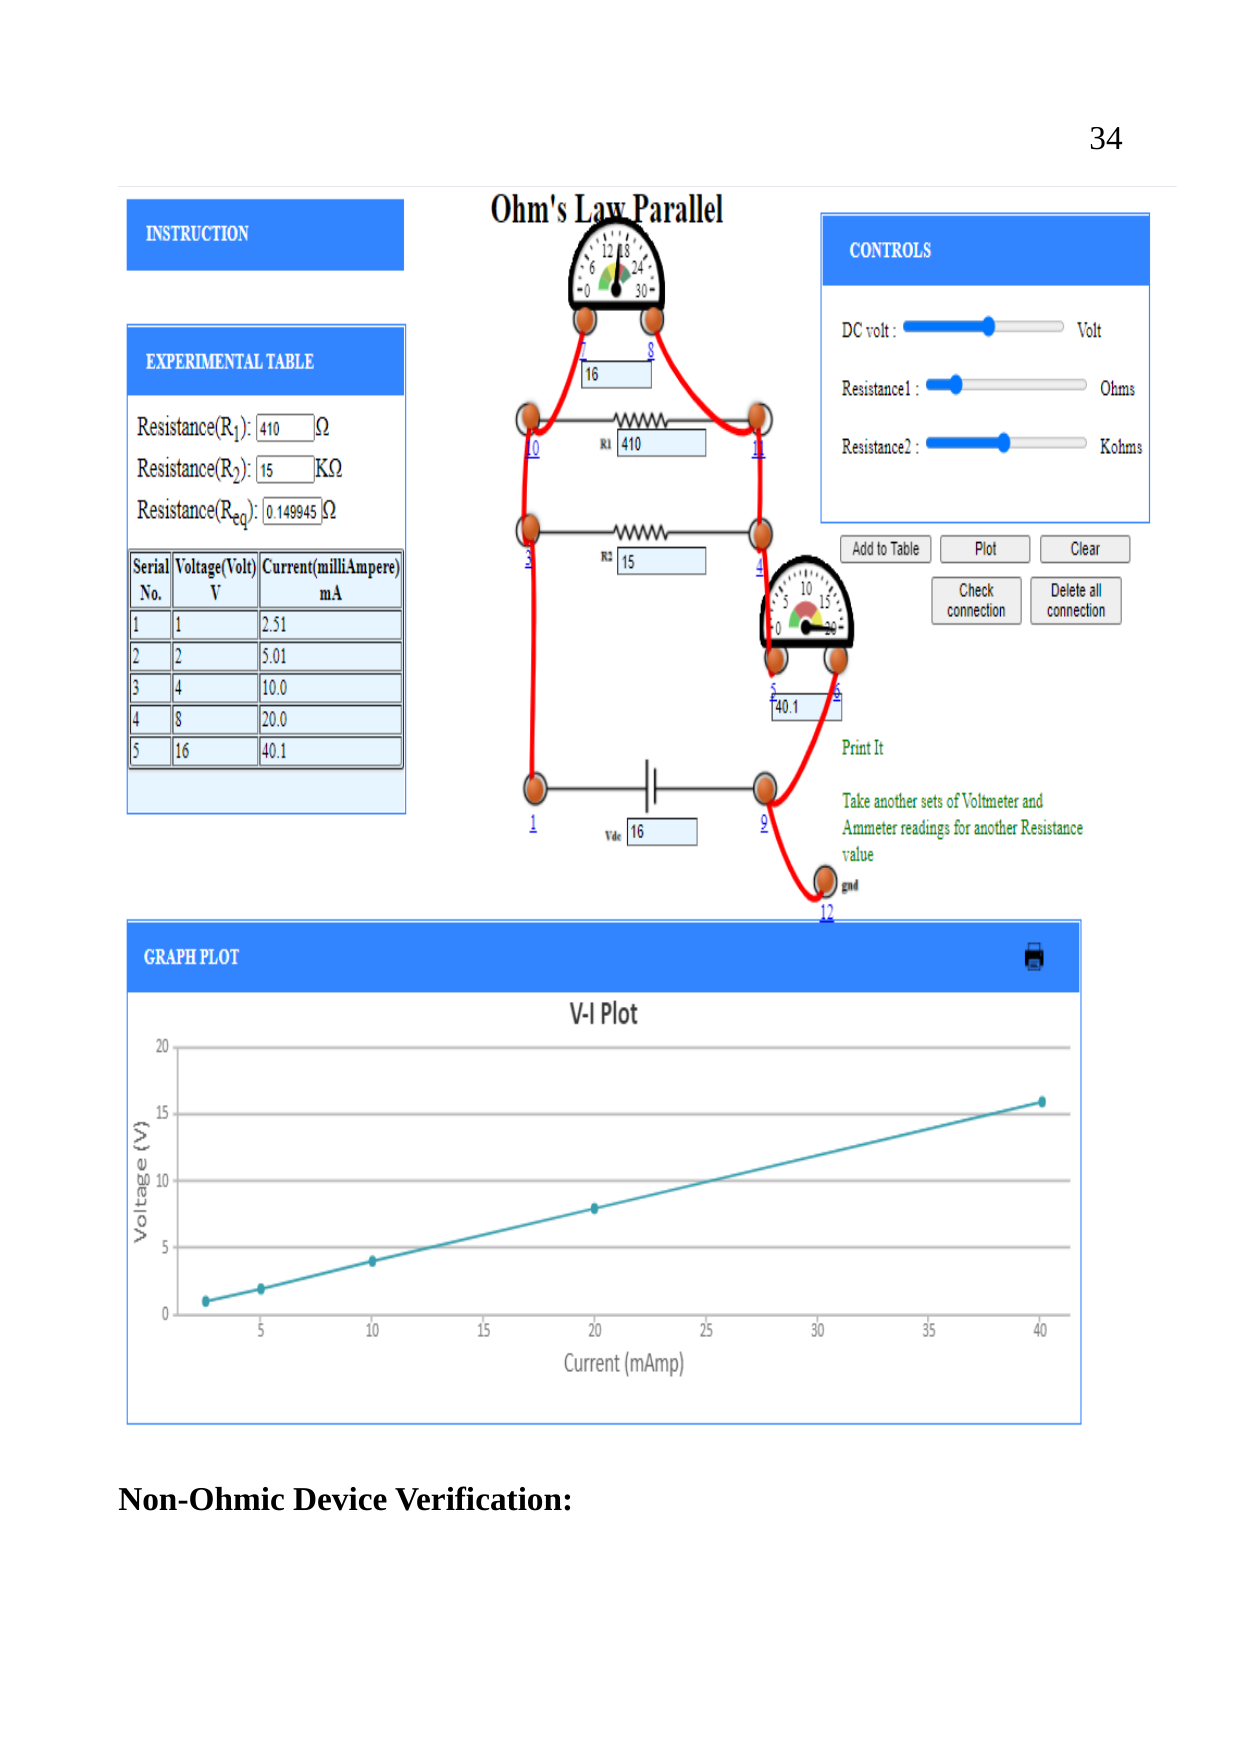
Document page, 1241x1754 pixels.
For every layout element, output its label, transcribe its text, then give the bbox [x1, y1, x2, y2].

text Non-Ohmic Device Verification: [118, 1479, 1122, 1517]
picture [118, 186, 1177, 1479]
